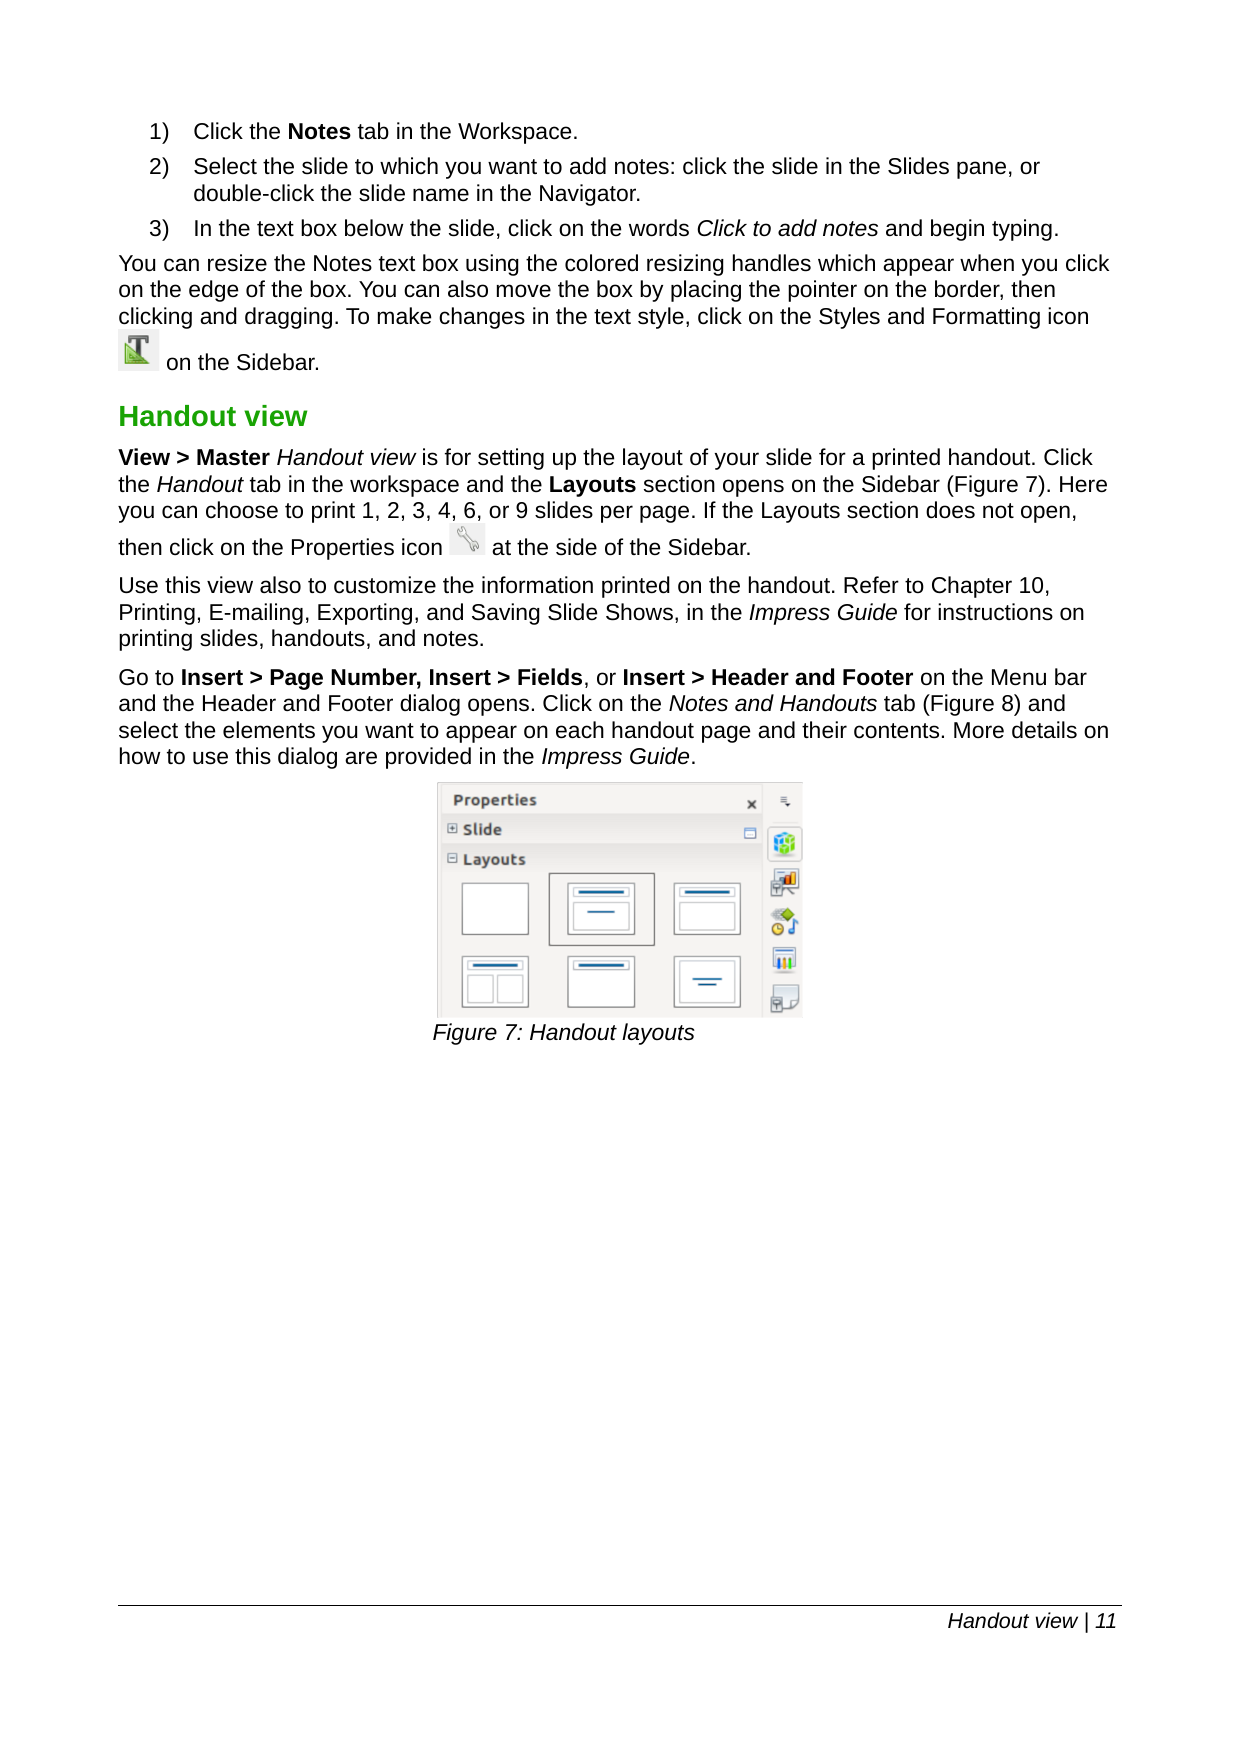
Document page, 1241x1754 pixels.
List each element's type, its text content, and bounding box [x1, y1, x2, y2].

list In the text box below the slide, click on the words Click to add notes and begin typing. [169, 215, 1122, 241]
picture [432, 781, 808, 1019]
list Select the slide to which you want to add notes: click the slide in the Slides pane, or double-click the slide name in the Navigator. [169, 153, 1122, 206]
text Use this view also to customize the information printed on the handout. Refer to Chapter 10, Printing, E-mailing, Exporting, and Saving Slide Shows, in the Impress Guide for instructions on printing slides, handouts, and notes. [118, 572, 1122, 651]
list Click the Notes tab in the Workspace. [169, 118, 1122, 144]
subtitle Handout view [118, 399, 1122, 433]
text Figure 7: Handout layouts [432, 1019, 808, 1045]
text You can resize the Notes text box using the colored resizing handles which appear when you click on the edge of the box. You can also move the box by placing the pointer on the border, then clicking and dragging. To make changes in the text style, click on the Styles and Formatting icon on the Sidebar. [118, 250, 1122, 375]
text View > Master Handout view is for setting up the layout of your slide for a printed handout. Click the Handout tab in the workspace and the Layouts section opens on the Sidebar (Figure 7). Here you can choose to print 1, 2, 3, 4, 6, or 9 slides per page. If the Layouts section does not open, then click on the Properties icon at the side of the Sidebar. [118, 444, 1122, 560]
text Go to Insert > Page Number, Insert > Fields, or Insert > Header and Footer on the Menu bar and the Header and Footer dialog opens. Click on the Notes and Handouts tab (Figure 8) and select the elements you want to appear on each handout page and their contents. More details on how to use this dialog are provided in the Impress Guide. [118, 664, 1122, 769]
